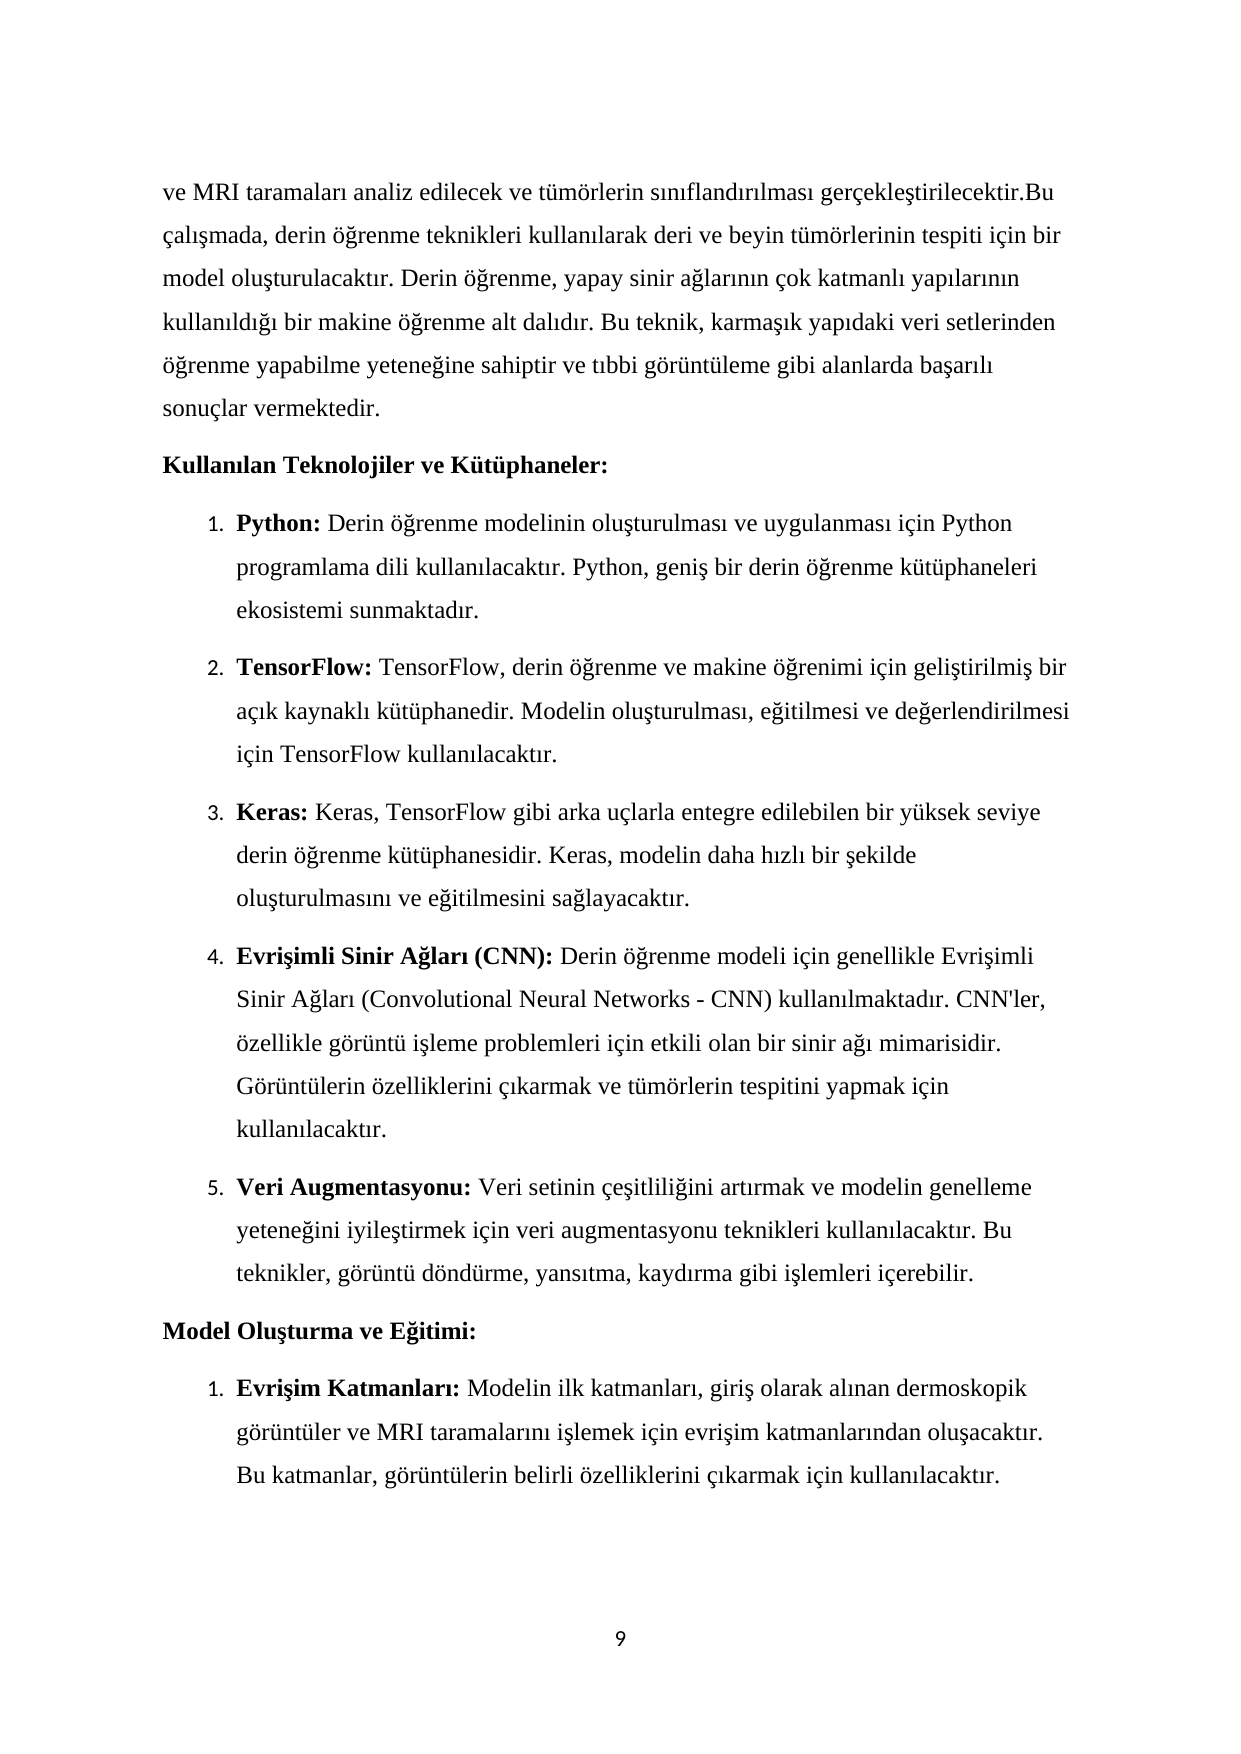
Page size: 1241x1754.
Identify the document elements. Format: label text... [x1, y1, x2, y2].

list Evrişim Katmanları: Modelin ilk katmanları, giriş olarak alınan dermoskopik görüntüler ve MRI taramalarını işlemek için evrişim katmanlarından oluşacaktır. Bu katmanlar, görüntülerin belirli özelliklerini çıkarmak için kullanılacaktır. [207, 1373, 1078, 1489]
list Keras: Keras, TensorFlow gibi arka uçlarla entegre edilebilen bir yüksek seviye derin öğrenme kütüphanesidir. Keras, modelin daha hızlı bir şekilde oluşturulmasını ve eğitilmesini sağlayacaktır. [207, 797, 1078, 912]
text ve MRI taramaları analiz edilecek ve tümörlerin sınıflandırılması gerçekleştirilecektir.Bu çalışmada, derin öğrenme teknikleri kullanılarak deri ve beyin tümörlerinin tespiti için bir model oluşturulacaktır. Derin öğrenme, yapay sinir ağlarının çok katmanlı yapılarının kullanıldığı bir makine öğrenme alt dalıdır. Bu teknik, karmaşık yapıdaki veri setlerinden öğrenme yapabilme yeteneğine sahiptir ve tıbbi görüntüleme gibi alanlarda başarılı sonuçlar vermektedir. [162, 177, 1078, 422]
list TensorFlow: TensorFlow, derin öğrenme ve makine öğrenimi için geliştirilmiş bir açık kaynaklı kütüphanedir. Modelin oluşturulması, eğitilmesi ve değerlendirilmesi için TensorFlow kullanılacaktır. [207, 652, 1078, 768]
text Model Oluşturma ve Eğitimi: [162, 1316, 1078, 1344]
text Kullanılan Teknolojiler ve Kütüphaneler: [162, 451, 1078, 479]
list Python: Derin öğrenme modelinin oluşturulması ve uygulanması için Python programlama dili kullanılacaktır. Python, geniş bir derin öğrenme kütüphaneleri ekosistemi sunmaktadır. [207, 508, 1078, 623]
list Evrişimli Sinir Ağları (CNN): Derin öğrenme modeli için genellikle Evrişimli Sinir Ağları (Convolutional Neural Networks - CNN) kullanılmaktadır. CNN'ler, özellikle görüntü işleme problemleri için etkili olan bir sinir ağı mimarisidir. Görüntülerin özelliklerini çıkarmak ve tümörlerin tespitini yapmak için kullanılacaktır. [207, 941, 1078, 1143]
list Veri Augmentasyonu: Veri setinin çeşitliliğini artırmak ve modelin genelleme yeteneğini iyileştirmek için veri augmentasyonu teknikleri kullanılacaktır. Bu teknikler, görüntü döndürme, yansıtma, kaydırma gibi işlemleri içerebilir. [207, 1172, 1078, 1287]
